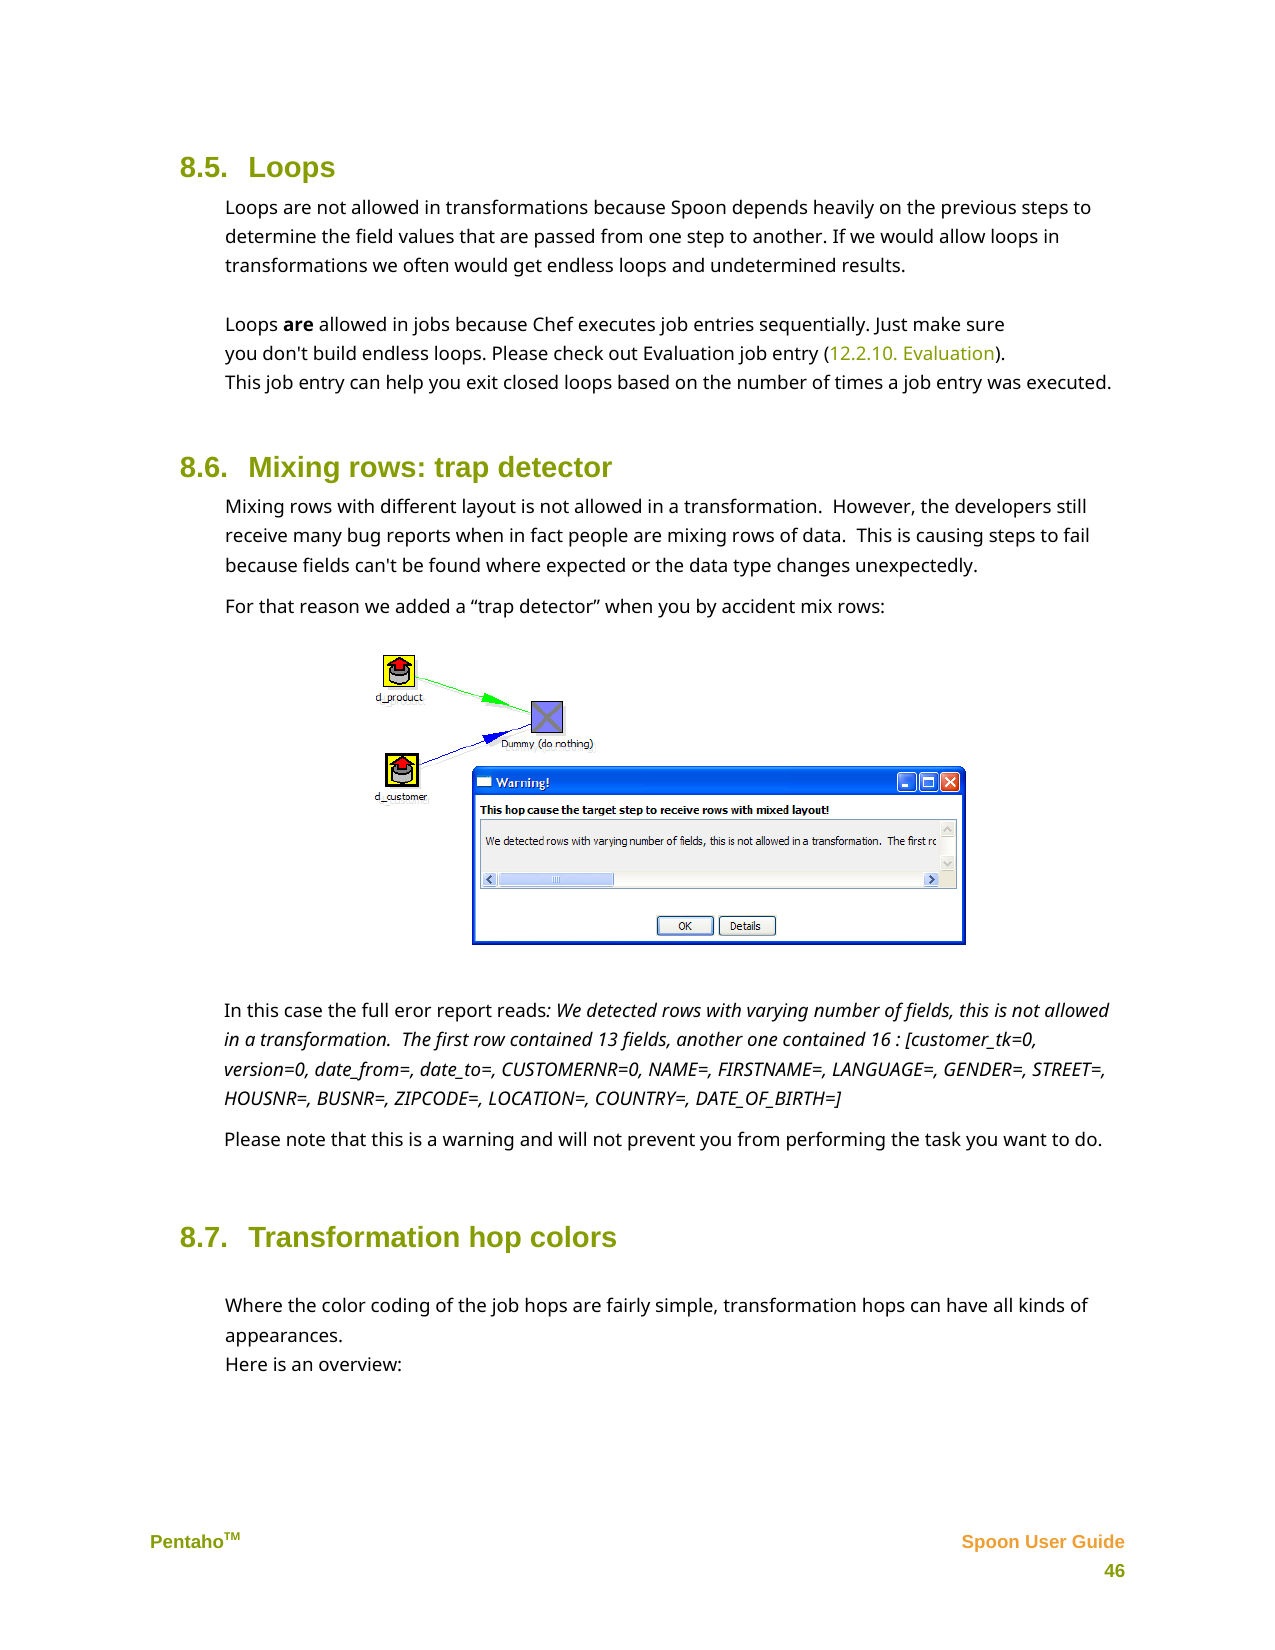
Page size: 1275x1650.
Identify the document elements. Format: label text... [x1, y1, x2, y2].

subtitle Transformation hop colors [179, 1219, 1125, 1254]
text In this case the full eror report reads: We detected rows with varying number of fields, this is not allowed in a transformation. The first row contained 13 fields, another one contained 16 : [customer_tk=0, version=0, date_from=, date_to=, CUSTOMERNR=0, NAME=, FIRSTNAME=, LANGUAGE=, GENDER=, STREET=, HOUSNR=, BUSNR=, ZIPCODE=, LOCATION=, COUNTRY=, DATE_OF_BIRTH=] [224, 994, 1125, 1111]
text Loops are allowed in jobs because Chef executes job entries sequentially. Just make sure [225, 308, 1125, 337]
text Please note that this is a warning and will not prevent you from performing the task you want to do. [224, 1123, 1125, 1153]
subtitle Loops [179, 150, 1125, 185]
subtitle Mixing rows: trap detector [179, 449, 1125, 484]
text Loops are not allowed in transformations because Spoon depends heavily on the previous steps to determine the field values that are passed from one step to another. If we would allow loops in transformations we often would get endless loops and undetermined results. [225, 191, 1125, 278]
text For that reason we added a “trap detector” when you by accident mix rows: [225, 590, 1125, 619]
text Here is an overview: [225, 1348, 1125, 1377]
text Where the color coding of the job hops are fairly simple, transformation hops can have all kinds of appearances. [225, 1260, 1125, 1348]
text Mixing rows with different layout is not allowed in a transformation. However, the developers still receive many bug reports when in fact people are mixing rows of data. This is causing steps to fail because fields can't be found where expected or the data type changes unexpectedly. [225, 490, 1125, 578]
picture [355, 644, 973, 953]
text you don't build endless loops. Please check out Evaluation job entry (12.2.10. Evaluation). [225, 337, 1125, 366]
text This job entry can help you exit closed loops based on the number of times a job entry was executed. [225, 366, 1125, 395]
